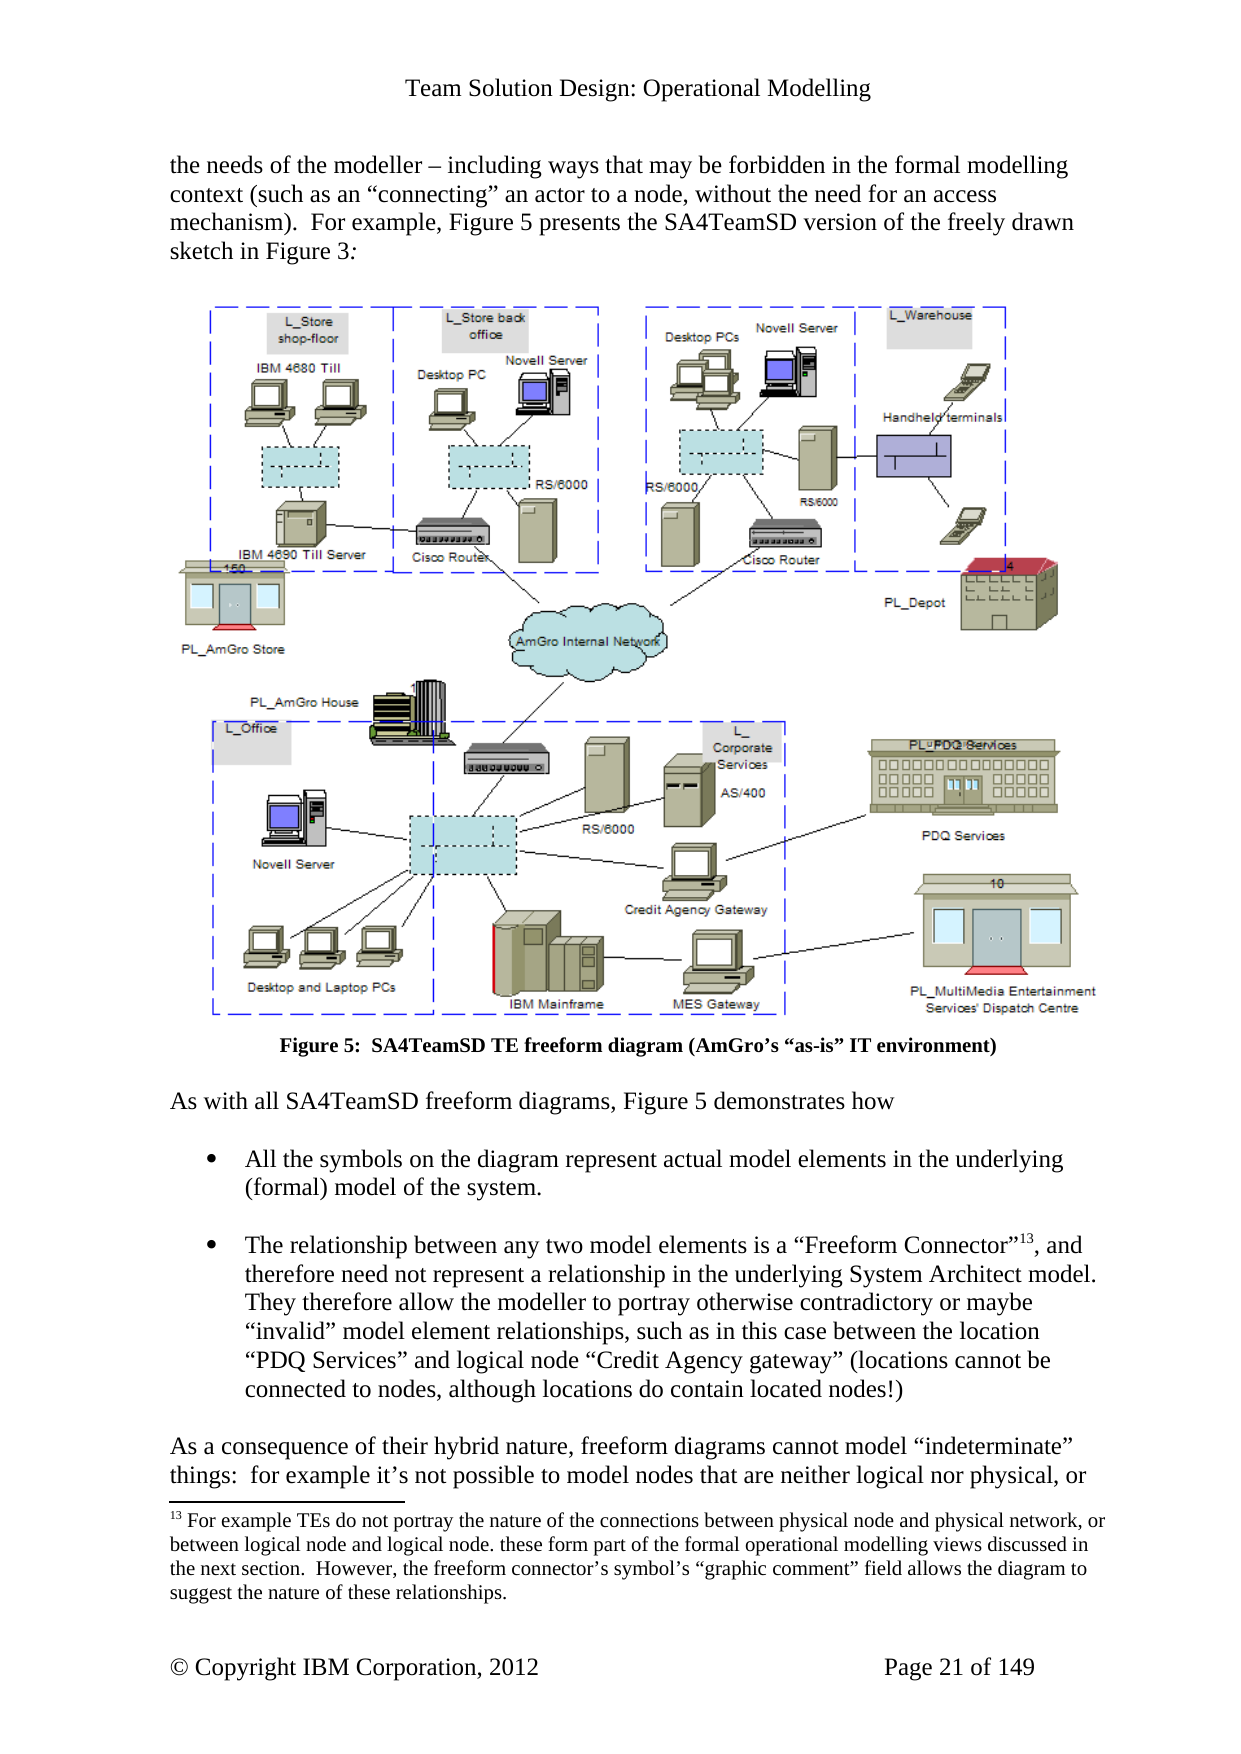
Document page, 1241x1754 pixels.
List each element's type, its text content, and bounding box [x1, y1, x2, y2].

text the needs of the modeller – including ways that may be forbidden in the formal modelling context (such as an “connecting” an actor to a node, without the need for an access mechanism). For example, Figure 5 presents the SA4TeamSD version of the freely drawn sketch in Figure 3: [169, 150, 1107, 265]
picture [171, 295, 1106, 1032]
text As a consequence of their hybrid nature, freeform diagrams cannot model “indeterminate” things: for example it’s not possible to model nodes that are neither logical nor physical, or [169, 1431, 1107, 1489]
text Figure 5: SA4TeamSD TE freeform diagram (AmGro’s “as-is” IT environment) [169, 1033, 1107, 1057]
list The relationship between any two model elements is a “Freeform Connector”, and therefore need not represent a relationship in the underlying System Architect model. They therefore allow the modeller to portray otherwise contradictory or maybe “invalid” model element relationships, such as in this case between the location “PDQ Services” and logical node “Credit Agency gateway” (locations cannot be connected to nodes, although locations do contain located nodes!) [207, 1230, 1107, 1431]
list All the symbols on the diagram represent actual model elements in the underlying (formal) model of the system. [207, 1144, 1107, 1230]
list For example TEs do not portray the nature of the connections between physical node and physical network, or between logical node and logical node. these form part of the formal operational modelling views discussed in the next section. However, the freeform connector’s symbol’s “graphic comment” field allows the diagram to suggest the nature of these relationships. [169, 1508, 1107, 1604]
text As with all SA4TeamSD freeform diagrams, Figure 5 demonstrates how [169, 1086, 1107, 1115]
